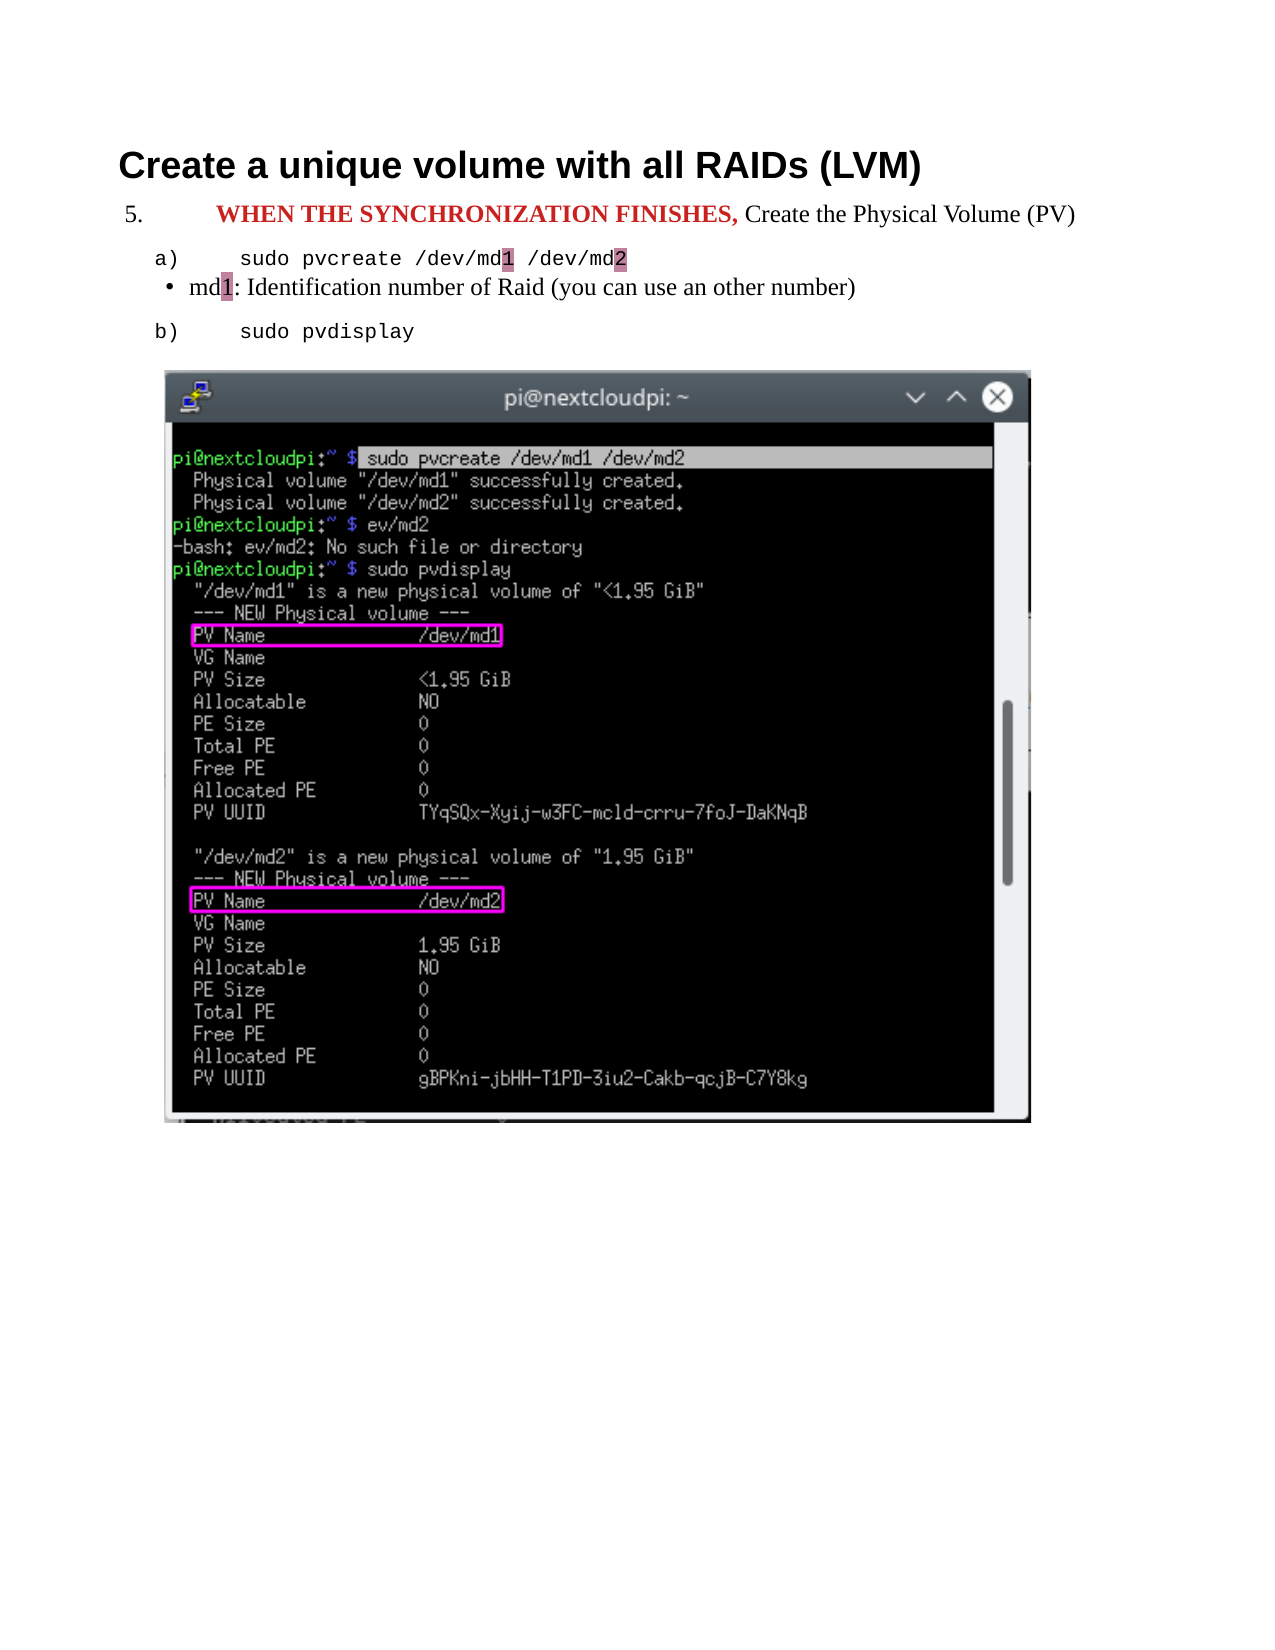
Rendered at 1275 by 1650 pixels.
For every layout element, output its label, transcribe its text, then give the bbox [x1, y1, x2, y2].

list sudo pvdisplay [142, 321, 1157, 345]
picture [164, 370, 1032, 1123]
list WHEN THE SYNCHRONIZATION FINISHES, Create the Physical Volume (PV) [118, 199, 1157, 228]
list sudo pvcreate /dev/md1 /dev/md2 [142, 248, 1157, 272]
list md1: Identification number of Raid (you can use an other number) [165, 272, 1157, 301]
subtitle Create a unique volume with all RAIDs (LVM) [118, 143, 1157, 187]
